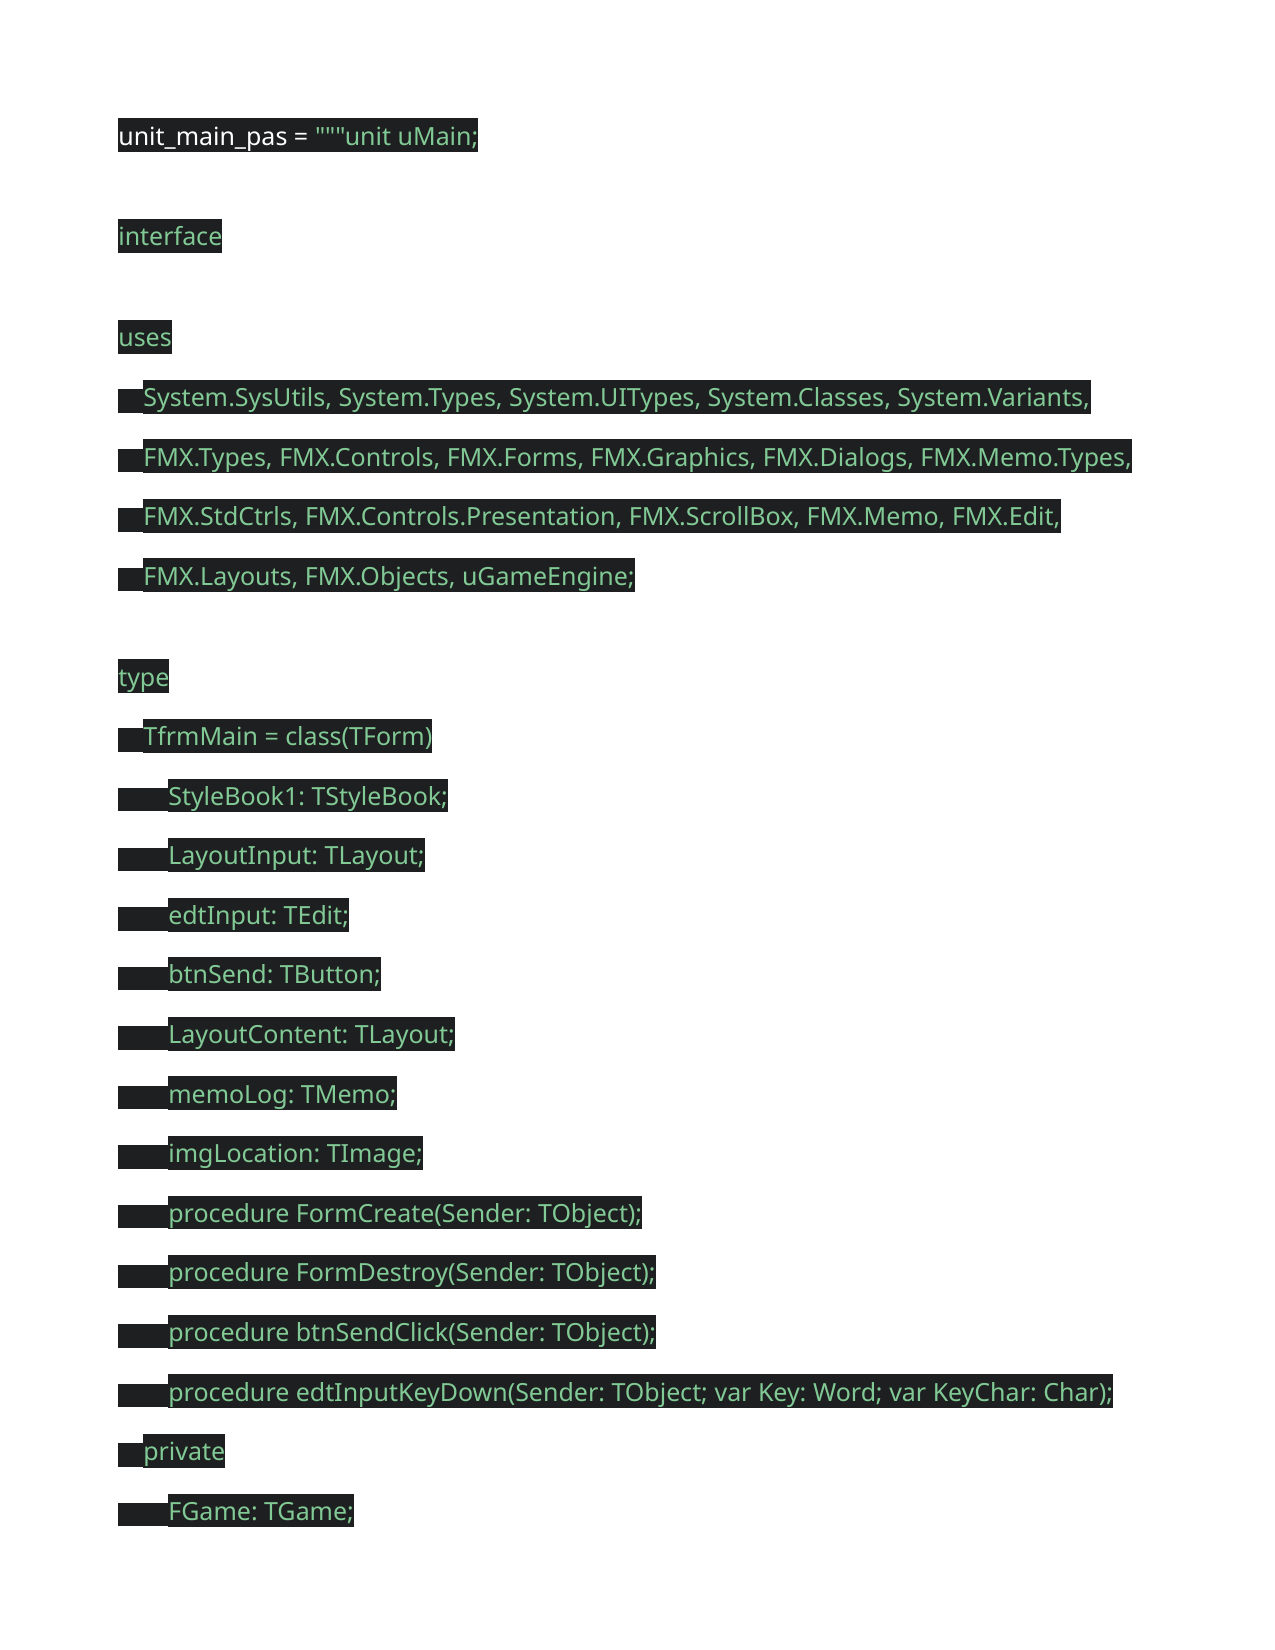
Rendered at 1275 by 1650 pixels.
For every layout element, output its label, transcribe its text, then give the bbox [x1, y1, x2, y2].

text interface [118, 219, 1157, 253]
text StyleBook1: TStyleBook; [118, 778, 1157, 812]
text FMX.Types, FMX.Controls, FMX.Forms, FMX.Graphics, FMX.Dialogs, FMX.Memo.Types, [118, 439, 1157, 473]
text procedure btnSendClick(Sender: TObject); [118, 1315, 1157, 1349]
text edtInput: TEdit; [118, 898, 1157, 932]
text procedure FormDestroy(Sender: TObject); [118, 1255, 1157, 1289]
text imgLocation: TImage; [118, 1136, 1157, 1170]
text LayoutInput: TLayout; [118, 838, 1157, 872]
text type [118, 659, 1157, 693]
text System.SysUtils, System.Types, System.UITypes, System.Classes, System.Variants, [118, 379, 1157, 414]
text FGame: TGame; [118, 1493, 1157, 1527]
text memoLog: TMemo; [118, 1076, 1157, 1110]
text FMX.Layouts, FMX.Objects, uGameEngine; [118, 558, 1157, 592]
text uses [118, 320, 1157, 354]
text procedure FormCreate(Sender: TObject); [118, 1196, 1157, 1229]
text btnSend: TButton; [118, 957, 1157, 991]
text unit_main_pas = """unit uMain; [118, 118, 1157, 152]
text LayoutContent: TLayout; [118, 1017, 1157, 1051]
text procedure edtInputKeyDown(Sender: TObject; var Key: Word; var KeyChar: Char); [118, 1374, 1157, 1408]
text private [118, 1434, 1157, 1468]
text TfrmMain = class(TForm) [118, 719, 1157, 753]
text FMX.StdCtrls, FMX.Controls.Presentation, FMX.ScrollBox, FMX.Memo, FMX.Edit, [118, 499, 1157, 533]
